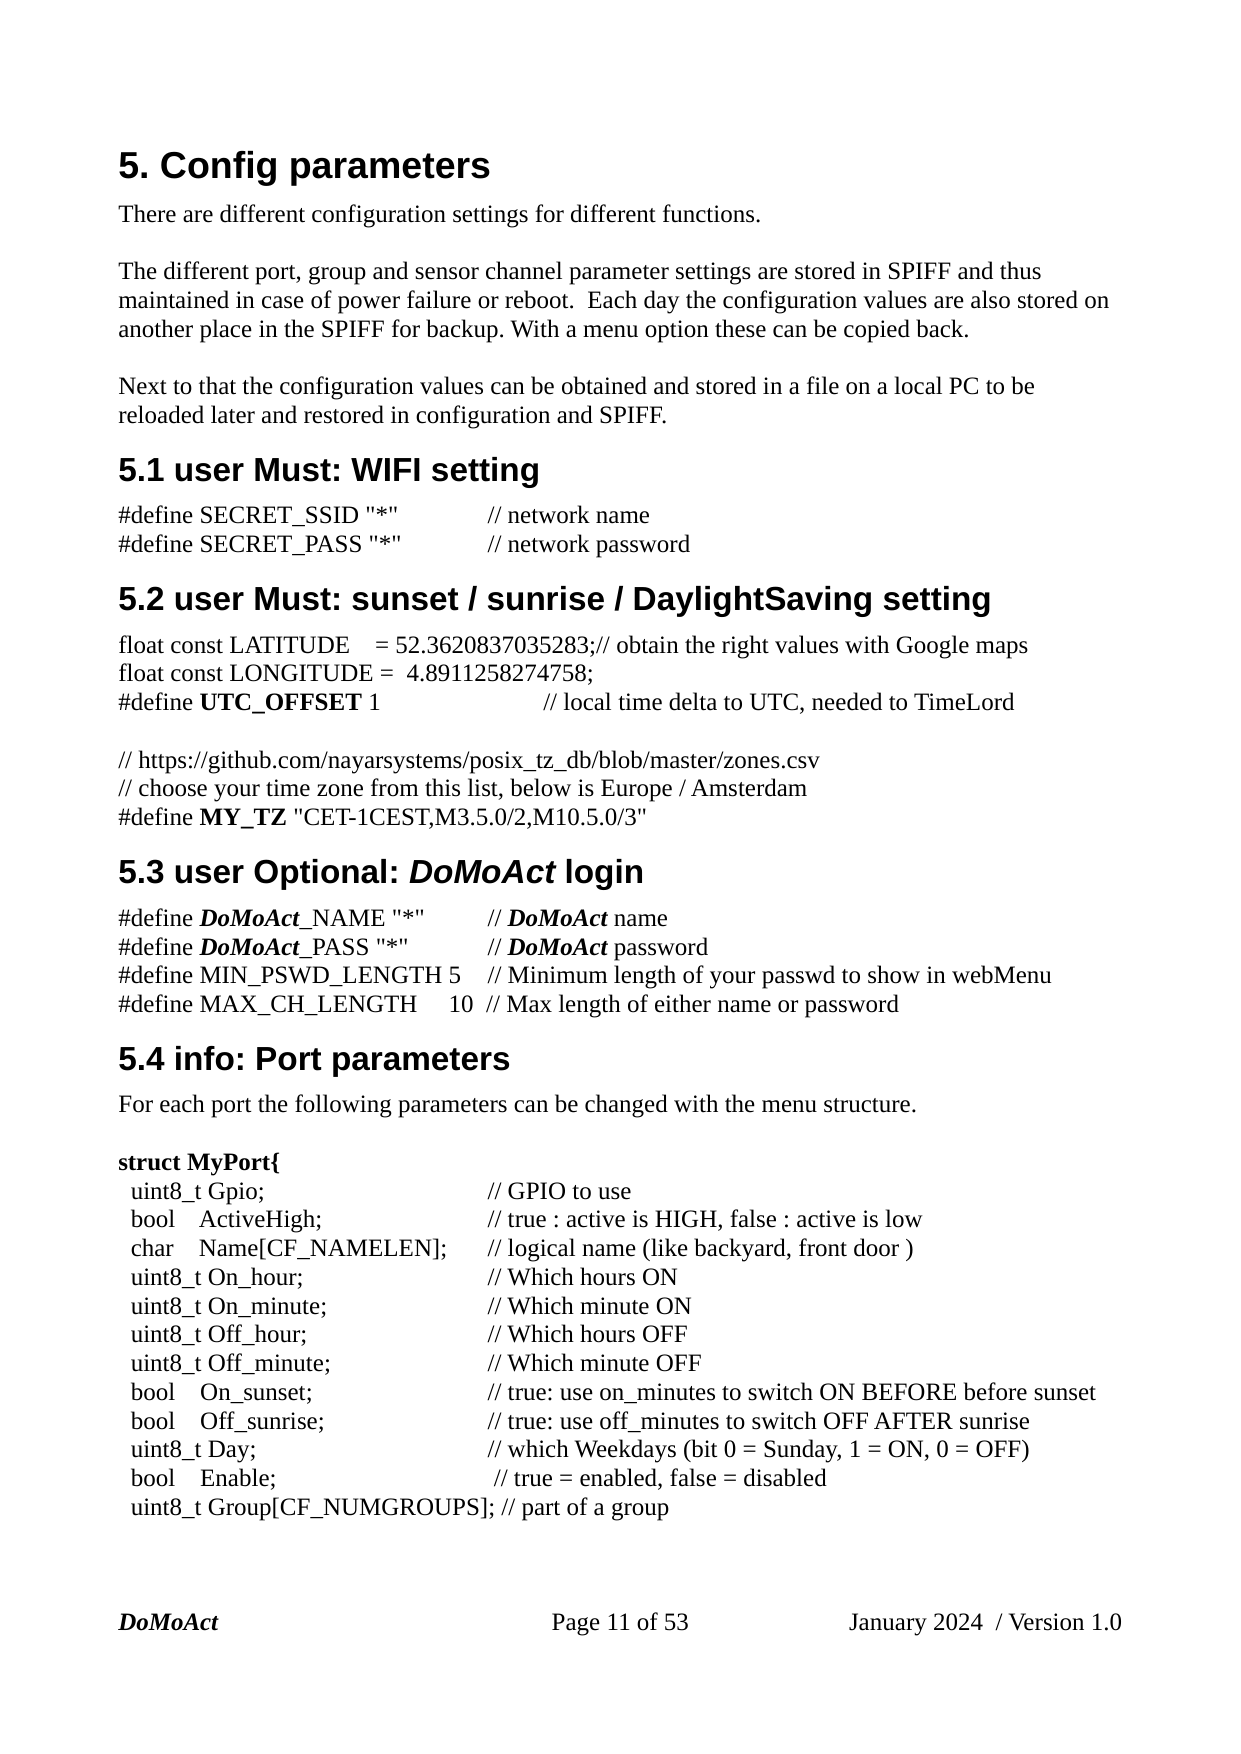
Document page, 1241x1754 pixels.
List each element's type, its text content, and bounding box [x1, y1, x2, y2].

text uint8_t Group[CF_NUMGROUPS]; // part of a group [118, 1492, 1122, 1521]
subtitle 5.3 user Optional: DoMoAct login [118, 852, 1122, 890]
text // choose your time zone from this list, below is Europe / Amsterdam [118, 773, 1122, 802]
text float const LATITUDE = 52.3620837035283;// obtain the right values with Google maps [118, 630, 1122, 658]
text bool ActiveHigh; // true : active is HIGH, false : active is low [118, 1204, 1122, 1233]
text #define DoMoAct_NAME "*" // DoMoAct name [118, 903, 1122, 932]
subtitle 5.4 info: Port parameters [118, 1039, 1122, 1077]
text #define MIN_PSWD_LENGTH 5 // Minimum length of your passwd to show in webMenu [118, 960, 1122, 989]
text For each port the following parameters can be changed with the menu structure. [118, 1089, 1122, 1118]
subtitle 5.2 user Must: sunset / sunrise / DaylightSaving setting [118, 579, 1122, 617]
text #define SECRET_PASS "*" // network password [118, 529, 1122, 558]
subtitle 5.1 user Must: WIFI setting [118, 449, 1122, 488]
text The different port, group and sensor channel parameter settings are stored in SPIFF and thus maintained in case of power failure or reboot. Each day the configuration values are also stored on another place in the SPIFF for backup. With a menu option these can be copied back. [118, 256, 1122, 342]
text #define UTC_OFFSET 1 // local time delta to UTC, needed to TimeLord [118, 687, 1122, 716]
text There are different configuration settings for different functions. [118, 199, 1122, 227]
text uint8_t On_hour; // Which hours ON [118, 1262, 1122, 1291]
text #define MY_TZ "CET-1CEST,M3.5.0/2,M10.5.0/3" [118, 802, 1122, 831]
text #define MAX_CH_LENGTH 10 // Max length of either name or password [118, 989, 1122, 1018]
text float const LONGITUDE = 4.8911258274758; [118, 658, 1122, 687]
text uint8_t Gpio; // GPIO to use [118, 1176, 1122, 1204]
text bool Off_sunrise; // true: use off_minutes to switch OFF AFTER sunrise [118, 1406, 1122, 1434]
text char Name[CF_NAMELEN]; // logical name (like backyard, front door ) [118, 1233, 1122, 1262]
text uint8_t Day; // which Weekdays (bit 0 = Sunday, 1 = ON, 0 = OFF) [118, 1434, 1122, 1463]
text // https://github.com/nayarsystems/posix_tz_db/blob/master/zones.csv [118, 745, 1122, 773]
text #define SECRET_SSID "*" // network name [118, 501, 1122, 529]
text uint8_t Off_minute; // Which minute OFF [118, 1348, 1122, 1377]
subtitle 5. Config parameters [118, 143, 1122, 186]
text bool Enable; // true = enabled, false = disabled [118, 1463, 1122, 1492]
text struct MyPort{ [118, 1147, 1122, 1176]
text uint8_t Off_hour; // Which hours OFF [118, 1319, 1122, 1348]
text #define DoMoAct_PASS "*" // DoMoAct password [118, 932, 1122, 960]
text Next to that the configuration values can be obtained and stored in a file on a local PC to be reloaded later and restored in configuration and SPIFF. [118, 371, 1122, 429]
text uint8_t On_minute; // Which minute ON [118, 1291, 1122, 1319]
text bool On_sunset; // true: use on_minutes to switch ON BEFORE before sunset [118, 1377, 1122, 1406]
